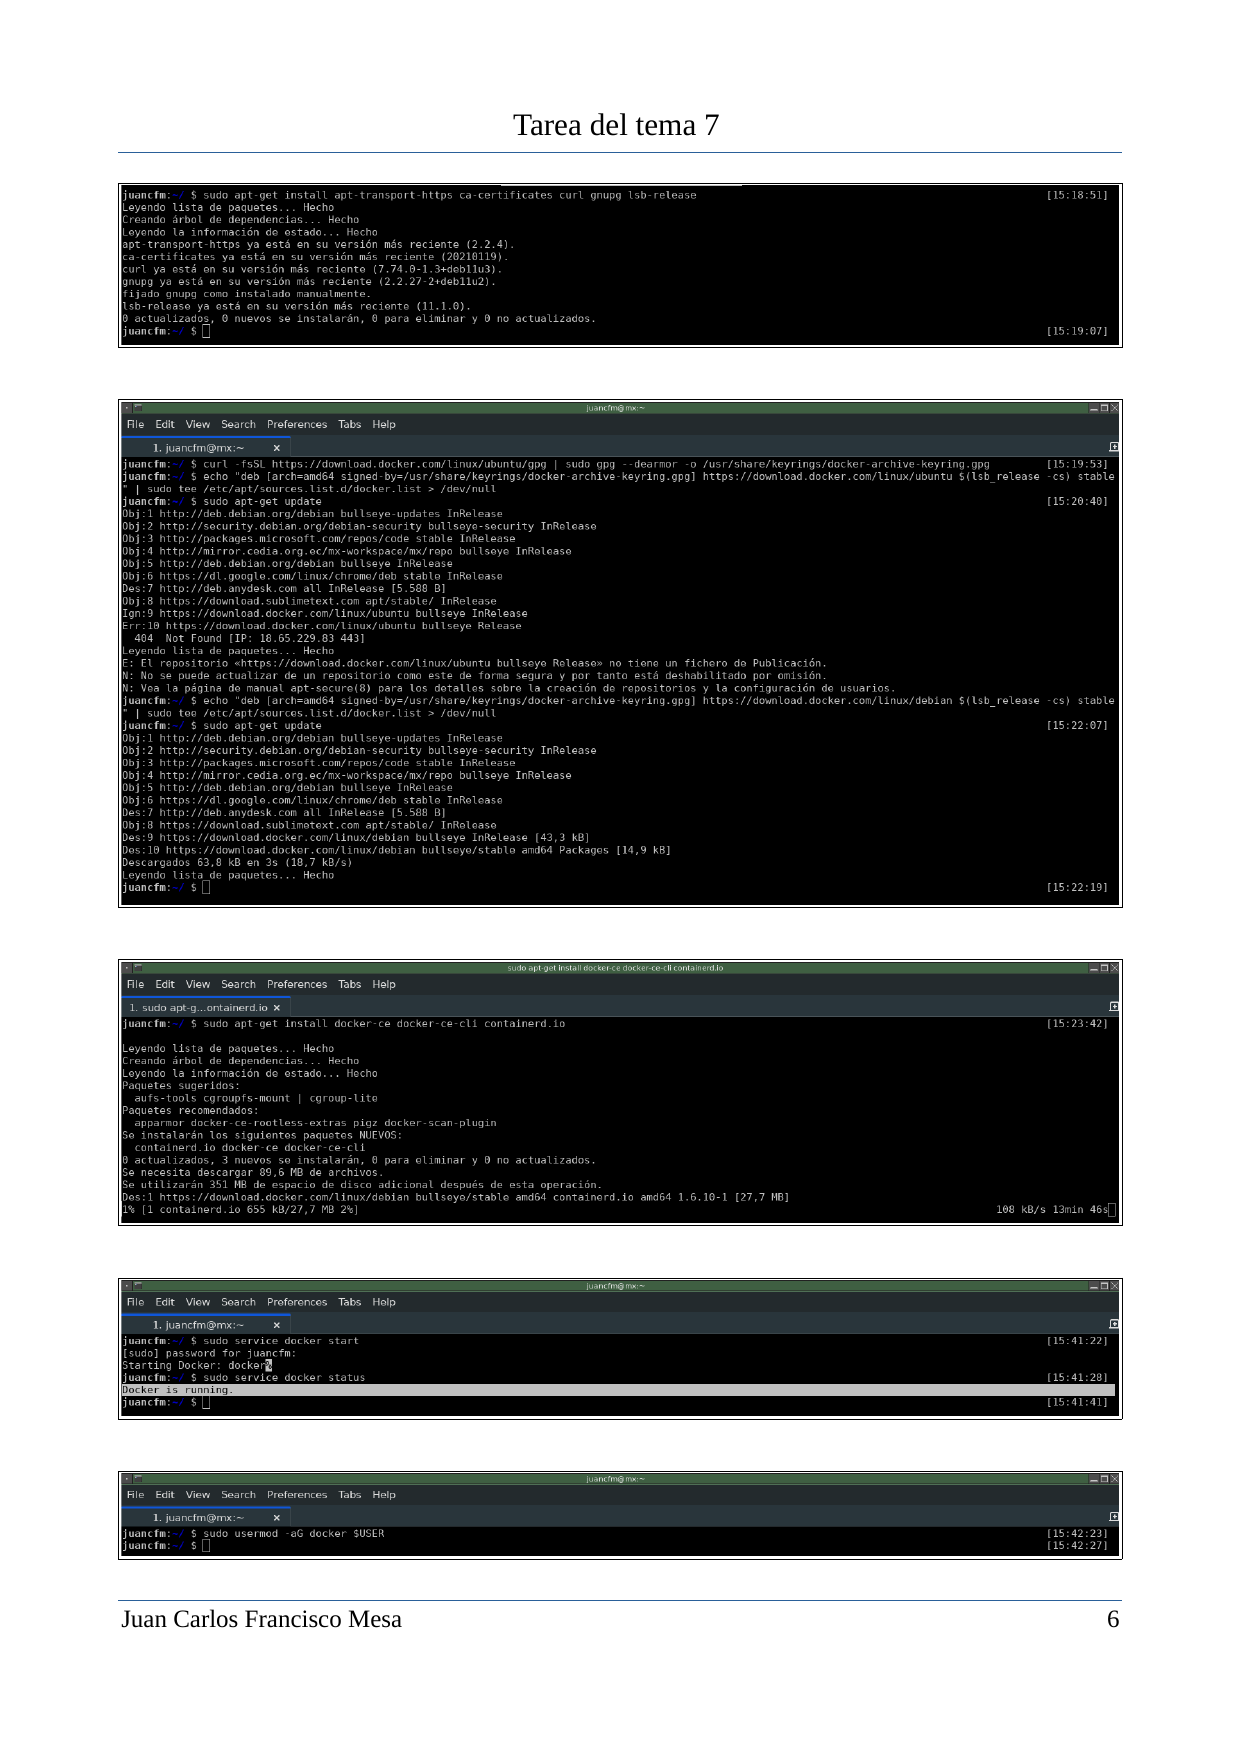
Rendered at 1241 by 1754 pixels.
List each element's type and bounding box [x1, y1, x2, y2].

picture [121, 402, 1119, 905]
picture [121, 185, 1119, 345]
picture [121, 962, 1119, 1223]
picture [121, 1280, 1119, 1416]
picture [121, 1473, 1119, 1556]
